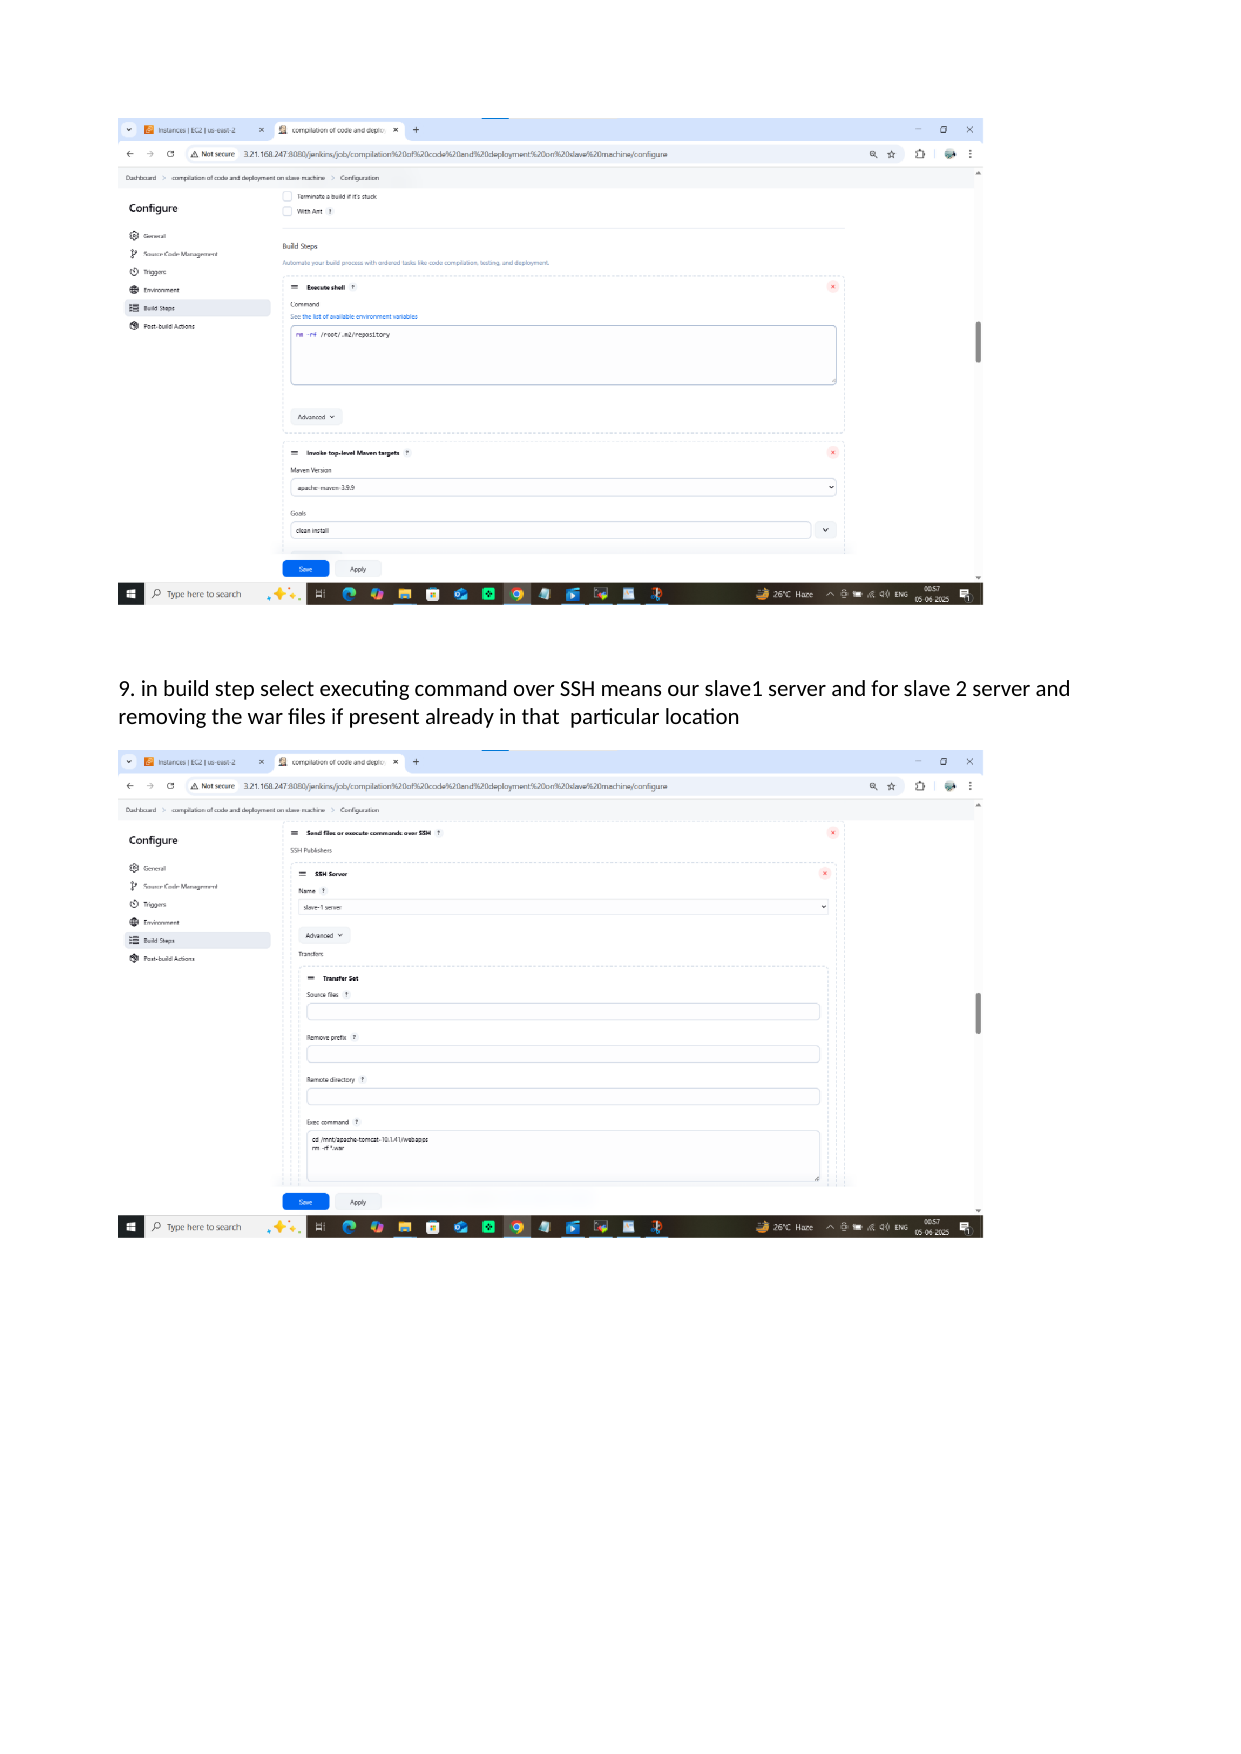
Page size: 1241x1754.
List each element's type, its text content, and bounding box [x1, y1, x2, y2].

text 9. in build step select executing command over SSH means our slave1 server and for slave 2 server and removing the war files if present already in that particular location [118, 674, 1122, 730]
